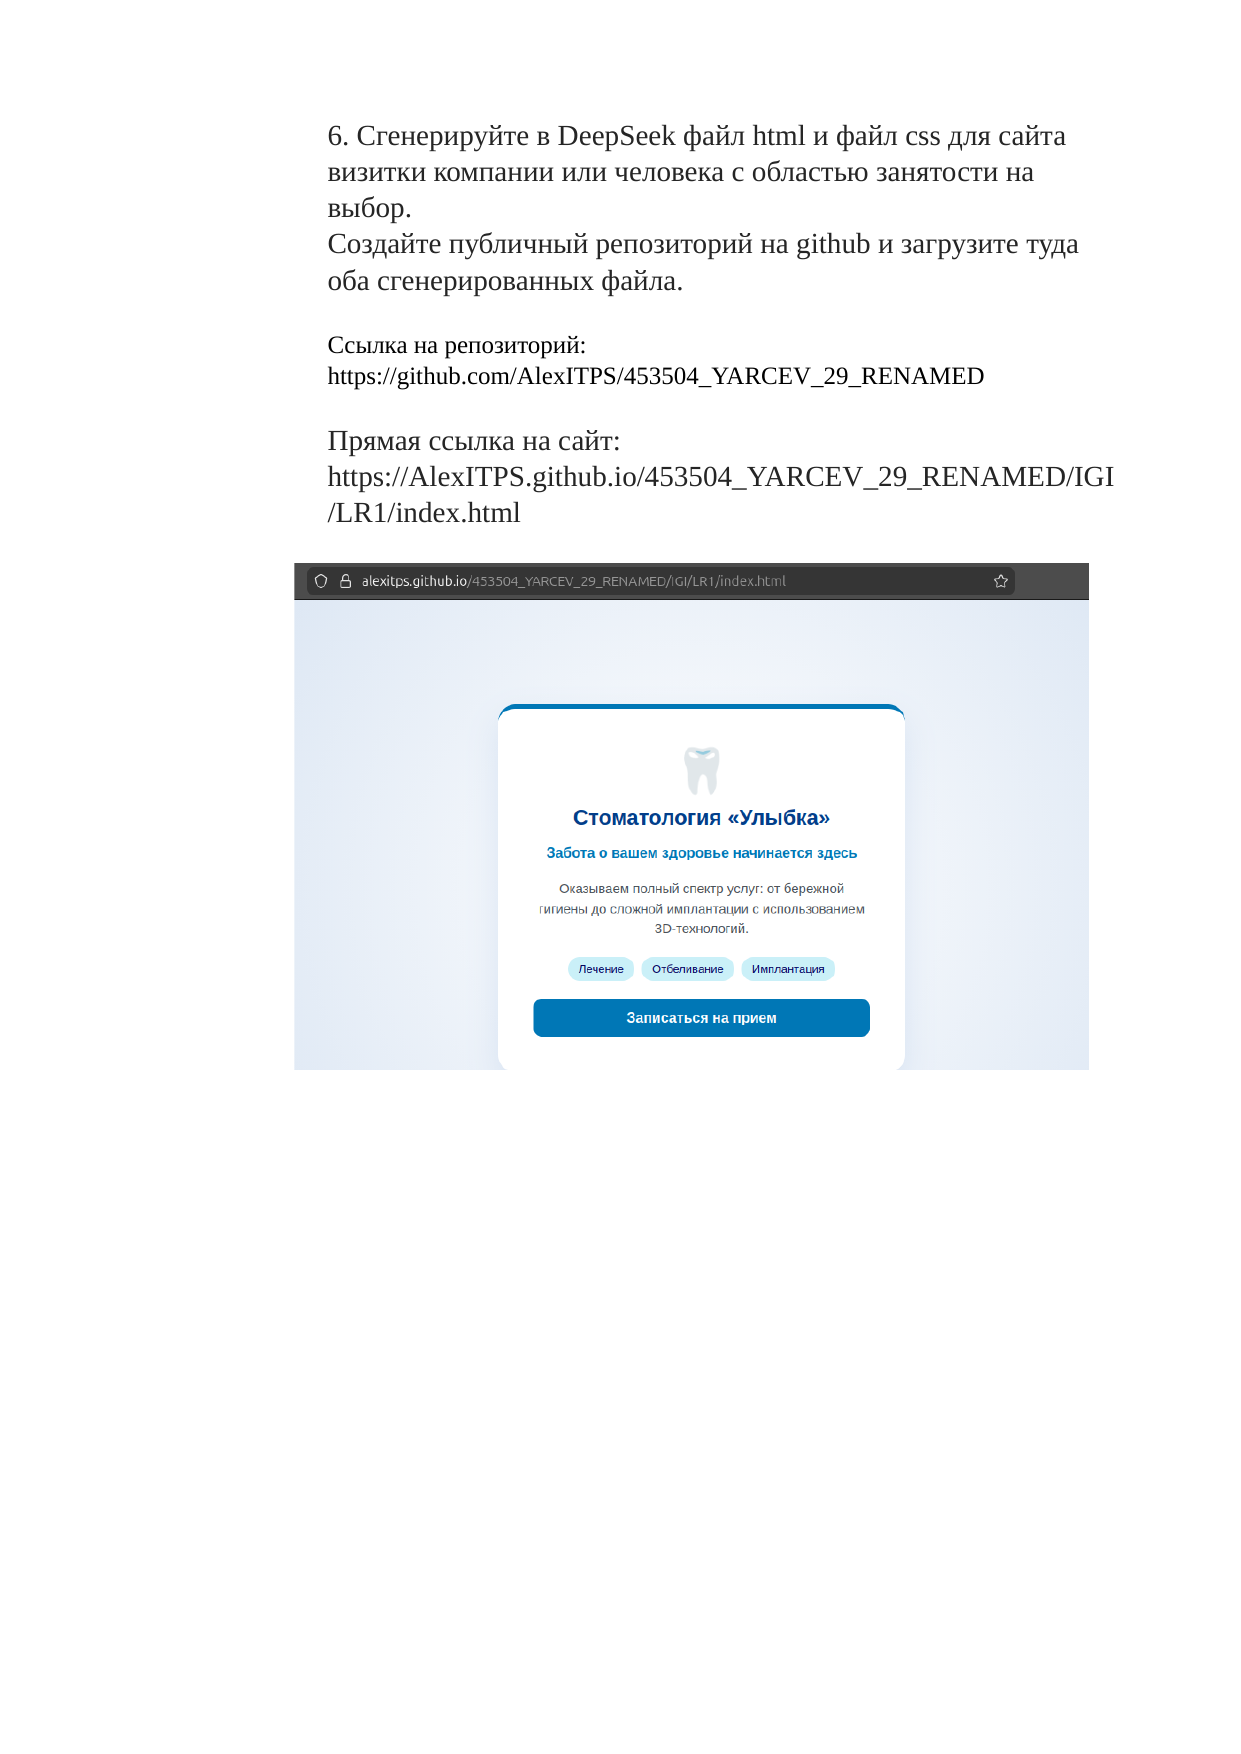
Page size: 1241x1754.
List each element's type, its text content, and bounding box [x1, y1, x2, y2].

text Создайте публичный репозиторий на github и загрузите туда оба сгенерированных файла. [327, 227, 1122, 296]
text Прямая ссылка на сайт: https://AlexITPS.github.io/453504_YARCEV_29_RENAMED/IGI/LR1/index.html [327, 423, 1122, 529]
text 6. Сгенерируйте в DeepSeek файл html и файл css для сайта визитки компании или человека с областью занятости на выбор. [327, 118, 1122, 224]
text Ссылка на репозиторий: https://github.com/AlexITPS/453504_YARCEV_29_RENAMED [327, 330, 1122, 390]
picture [294, 563, 1089, 1070]
